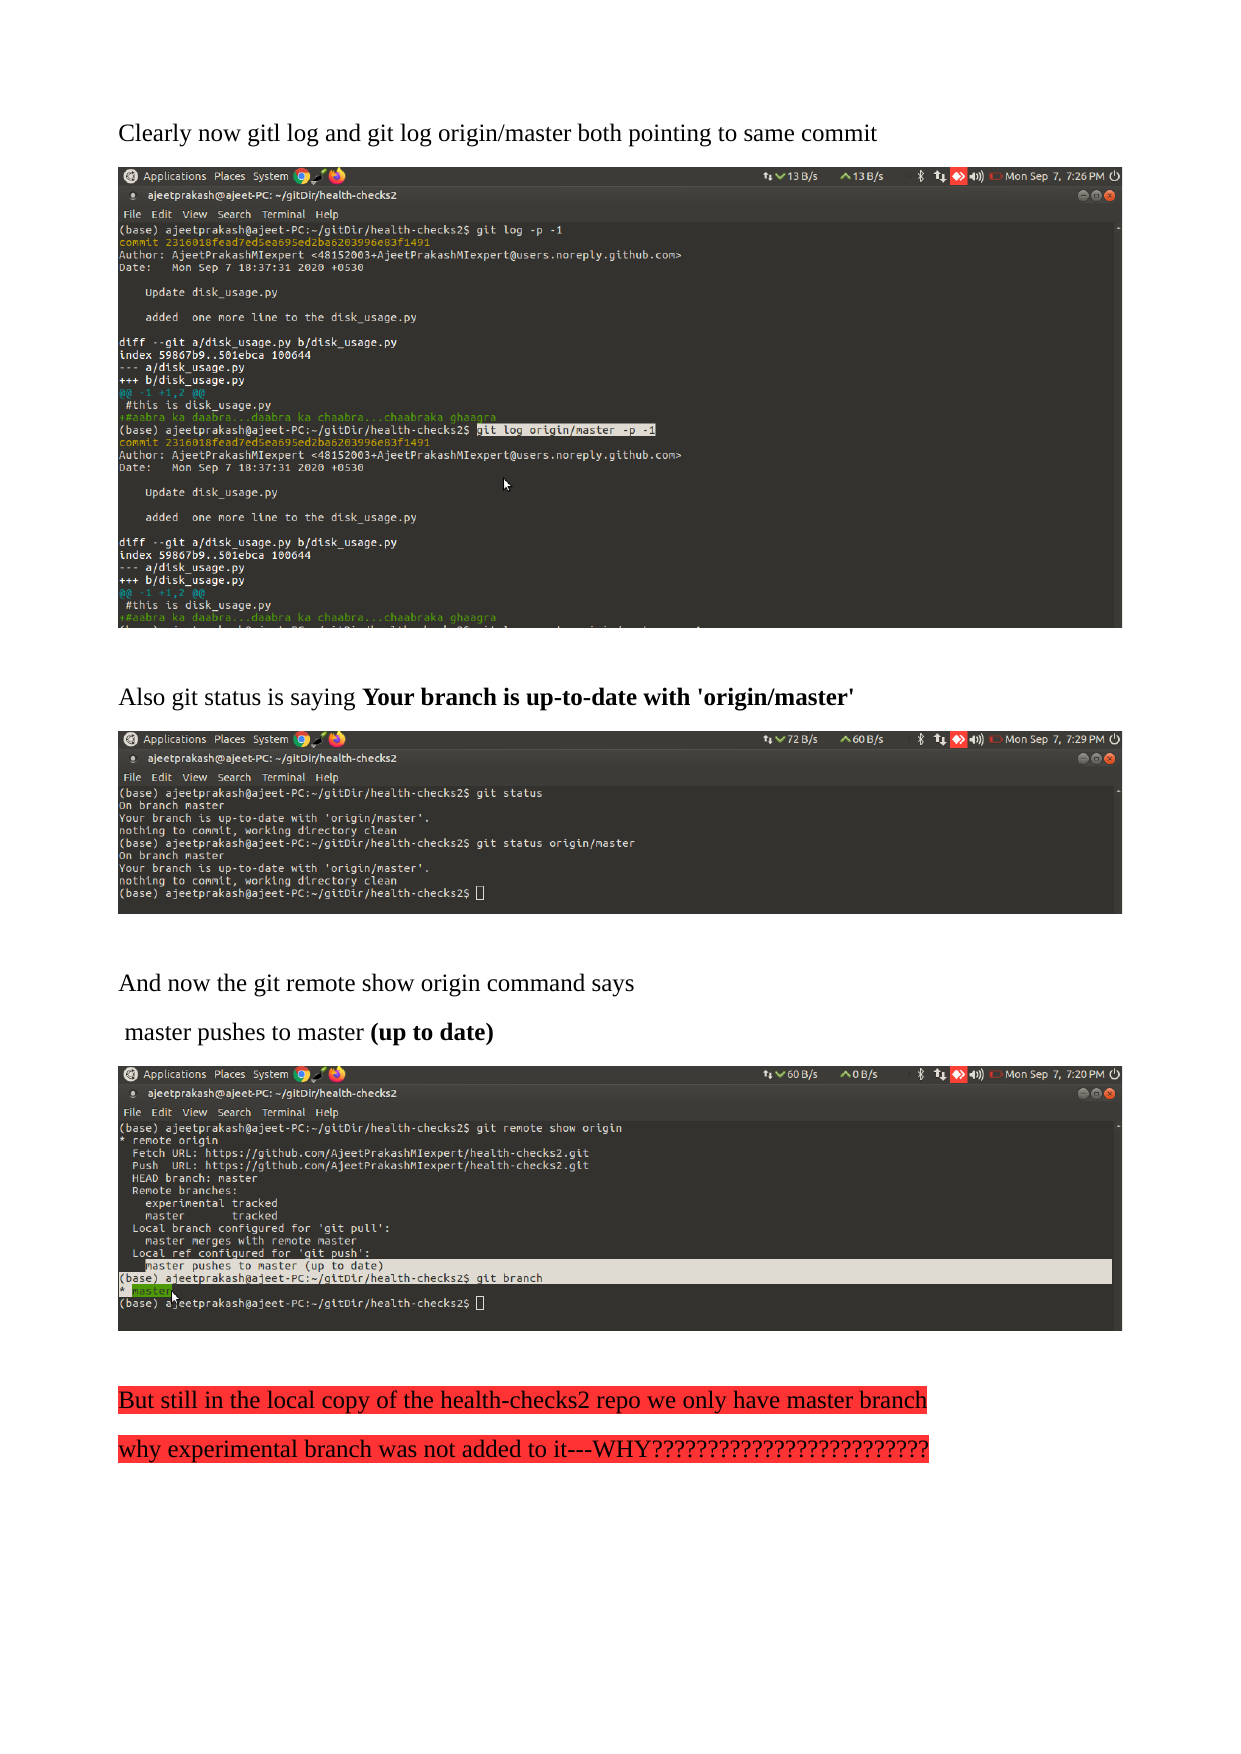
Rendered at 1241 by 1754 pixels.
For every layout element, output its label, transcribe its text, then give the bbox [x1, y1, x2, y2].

picture [118, 167, 1123, 628]
text But still in the local copy of the health-checks2 repo we only have master branch [118, 1386, 1122, 1414]
text master pushes to master (up to date) [118, 1017, 1122, 1046]
text And now the git remote show origin command says [118, 968, 1122, 997]
text Also git status is saying Your branch is up-to-date with 'origin/master' [118, 682, 1122, 711]
picture [118, 1066, 1123, 1331]
text why experimental branch was not added to it---WHY????????????????????????? [118, 1434, 1122, 1463]
text Clearly now gitl log and git log origin/master both pointing to same commit [118, 118, 1122, 147]
